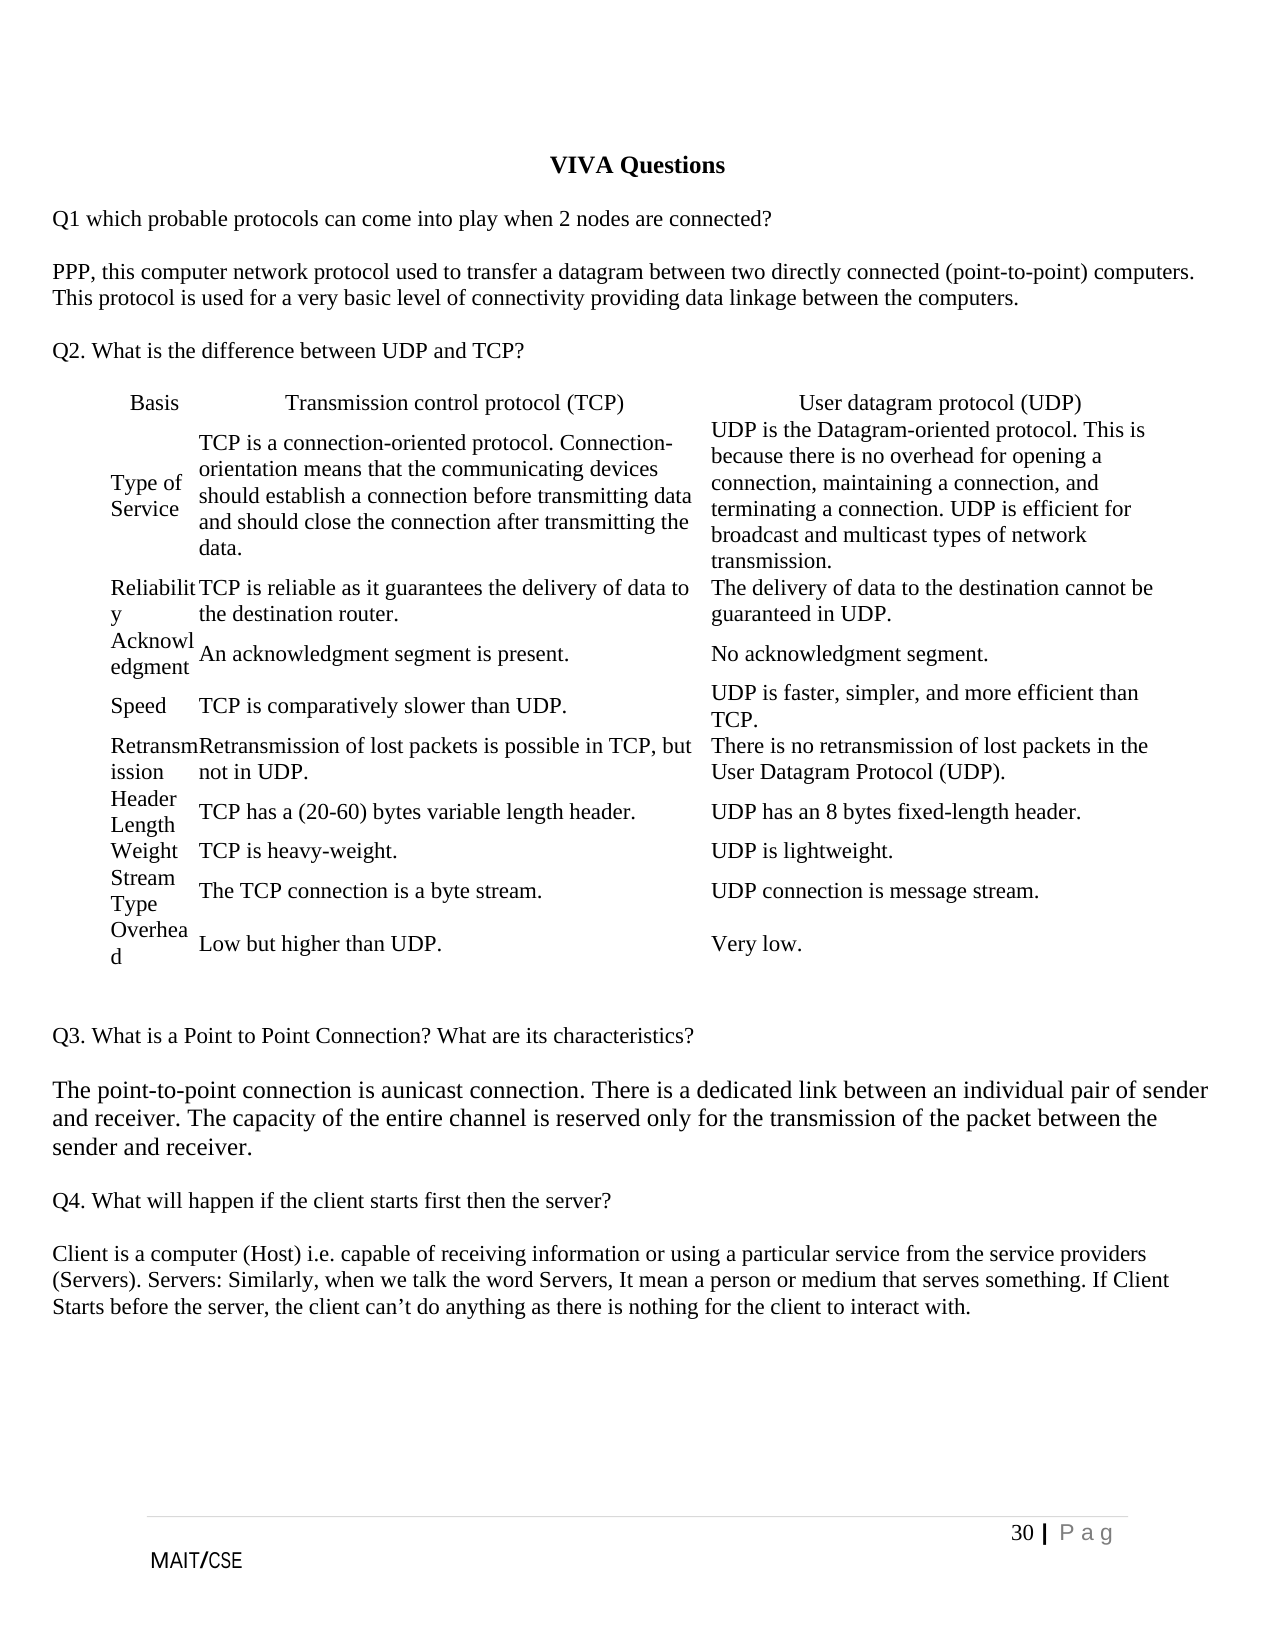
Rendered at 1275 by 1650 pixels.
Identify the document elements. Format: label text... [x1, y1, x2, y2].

table_cell The delivery of data to the destination cannot be guaranteed in UDP. [711, 574, 1169, 627]
text Q1 which probable protocols can come into play when 2 nodes are connected? [52, 205, 1212, 231]
text Q2. What is the difference between UDP and TCP? [52, 337, 1212, 363]
table_cell UDP is the Datagram-oriented protocol. This is because there is no overhead for opening a connection, maintaining a connection, and terminating a connection. UDP is efficient for broadcast and multicast types of network transmission. [711, 416, 1169, 574]
table_cell No acknowledgment segment. [711, 627, 1169, 679]
table_cell Stream Type [110, 864, 198, 917]
text Q4. What will happen if the client starts first then the server? [52, 1187, 1212, 1214]
table_cell There is no retransmission of lost packets in the User Datagram Protocol (UDP). [711, 732, 1169, 785]
table_cell Retransmission [110, 732, 198, 785]
table_cell TCP is reliable as it guarantees the delivery of data to the destination router. [199, 574, 711, 627]
table_cell UDP connection is message stream. [711, 864, 1169, 917]
table_cell UDP is lightweight. [711, 838, 1169, 864]
table_cell Speed [110, 679, 198, 732]
table_cell Weight [110, 838, 198, 864]
table_cell Reliability [110, 574, 198, 627]
text PPP, this computer network protocol used to transfer a datagram between two directly connected (point-to-point) computers. This protocol is used for a very basic level of connectivity providing data linkage between the computers. [52, 258, 1212, 310]
table_cell The TCP connection is a byte stream. [199, 864, 711, 917]
table_header User datagram protocol (UDP) [711, 390, 1169, 416]
table_cell Header Length [110, 785, 198, 837]
table_cell Very low. [711, 917, 1169, 969]
table_cell Overhead [110, 917, 198, 969]
text Client is a computer (Host) i.e. capable of receiving information or using a particular service from the service providers (Servers). Servers: Similarly, when we talk the word Servers, It mean a person or medium that serves something. If Client Starts before the server, the client can’t do anything as there is nothing for the client to interact with. [52, 1240, 1212, 1319]
table_cell Retransmission of lost packets is possible in TCP, but not in UDP. [199, 732, 711, 785]
text The point-to-point connection is aunicast connection. There is a dedicated link between an individual pair of sender and receiver. The capacity of the entire channel is reserved only for the transmission of the packet between the sender and receiver. [52, 1075, 1212, 1161]
table_header Transmission control protocol (TCP) [199, 390, 711, 416]
table_header Basis [110, 390, 198, 416]
table_cell TCP is a connection-oriented protocol. Connection-orientation means that the communicating devices should establish a connection before transmitting data and should close the connection after transmitting the data. [199, 416, 711, 574]
subtitle VIVA Questions [348, 150, 927, 179]
table_cell Acknowledgment [110, 627, 198, 679]
table_cell TCP is comparatively slower than UDP. [199, 679, 711, 732]
table_cell TCP has a (20-60) bytes variable length header. [199, 785, 711, 837]
table_cell UDP has an 8 bytes fixed-length header. [711, 785, 1169, 837]
table_cell TCP is heavy-weight. [199, 838, 711, 864]
table_cell Type of Service [110, 416, 198, 574]
table_cell Low but higher than UDP. [199, 917, 711, 969]
table_cell UDP is faster, simpler, and more efficient than TCP. [711, 679, 1169, 732]
table_cell An acknowledgment segment is present. [199, 627, 711, 679]
text Q3. What is a Point to Point Connection? What are its characteristics? [52, 1022, 1212, 1048]
